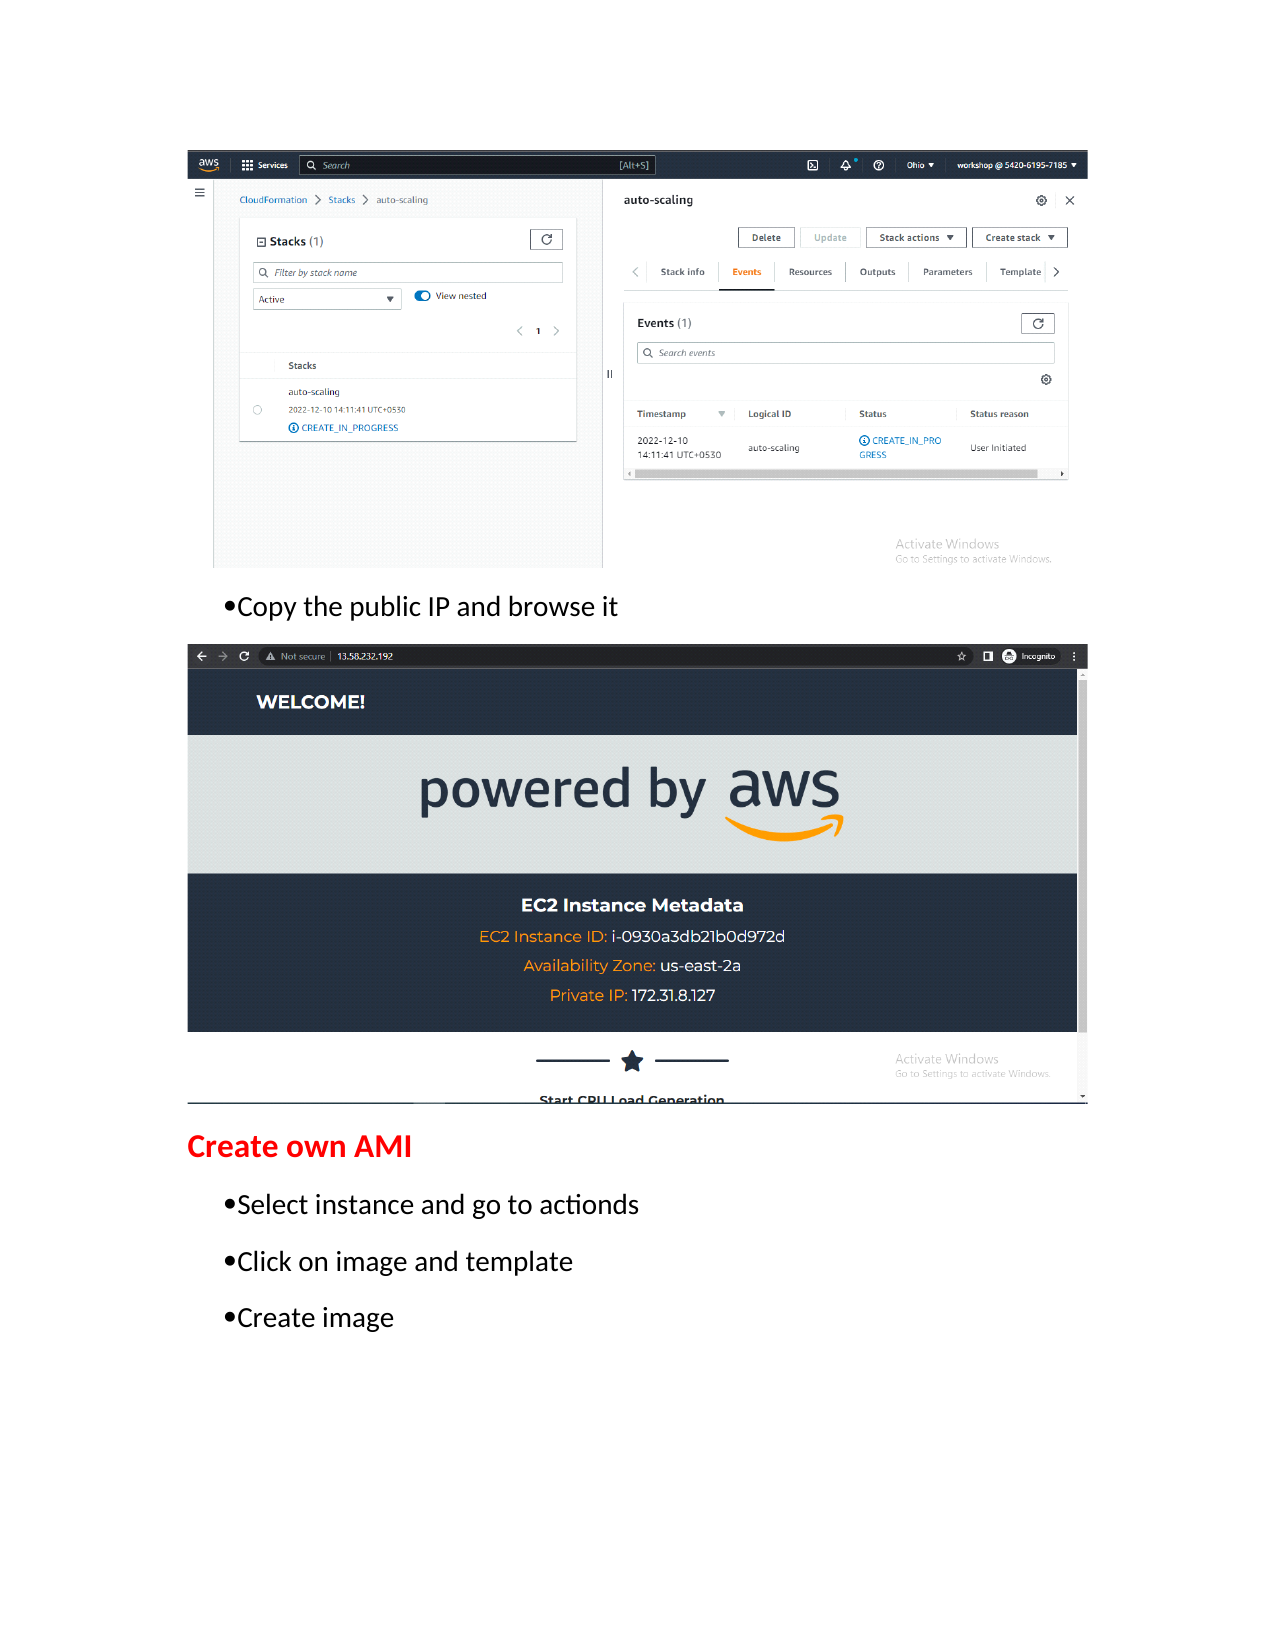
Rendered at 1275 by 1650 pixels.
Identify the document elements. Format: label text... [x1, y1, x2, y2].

list Click on image and template [225, 1243, 1087, 1278]
text Create own AMI [187, 1125, 1087, 1165]
list Select instance and go to actionds [225, 1186, 1087, 1222]
list Create image [225, 1299, 1087, 1335]
list Copy the public IP and browse it [225, 588, 1087, 624]
